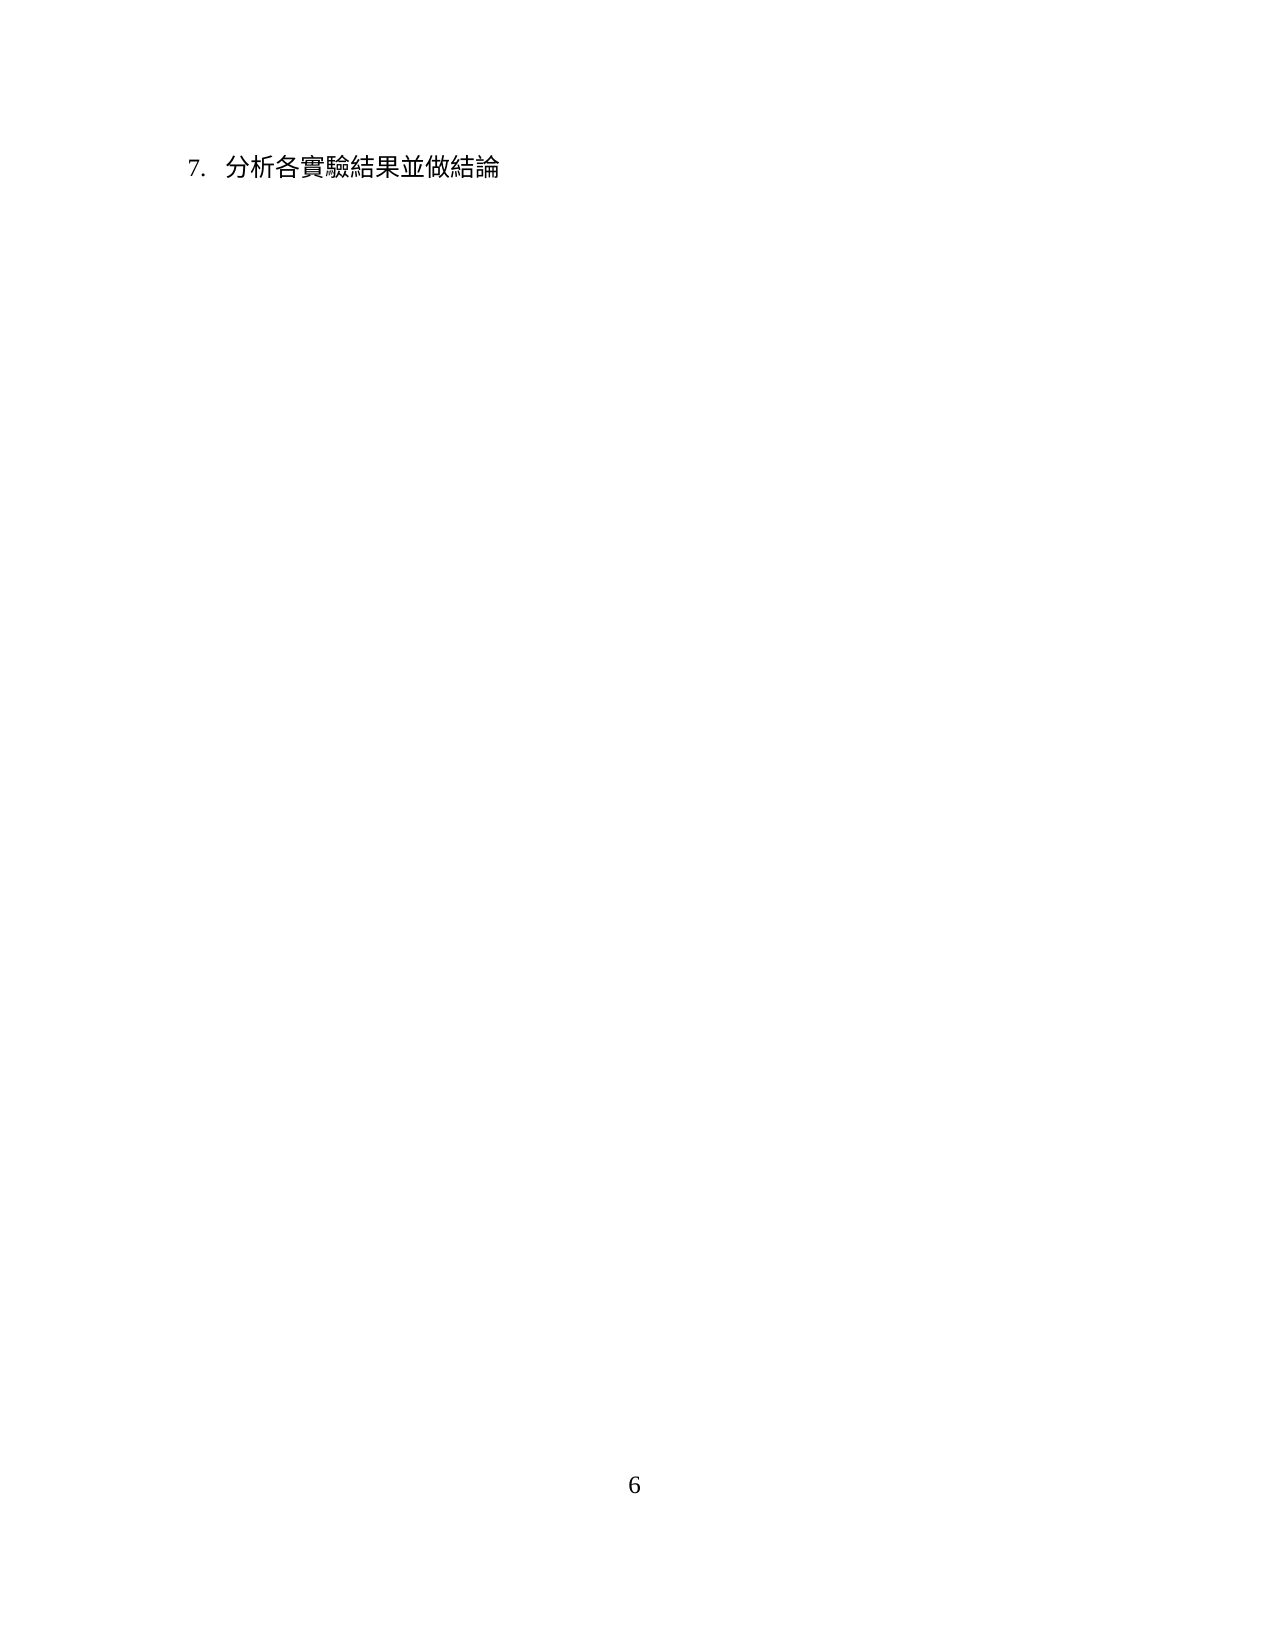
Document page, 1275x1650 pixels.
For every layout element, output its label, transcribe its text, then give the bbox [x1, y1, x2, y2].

list 分析各實驗結果並做結論 [187, 150, 1125, 184]
